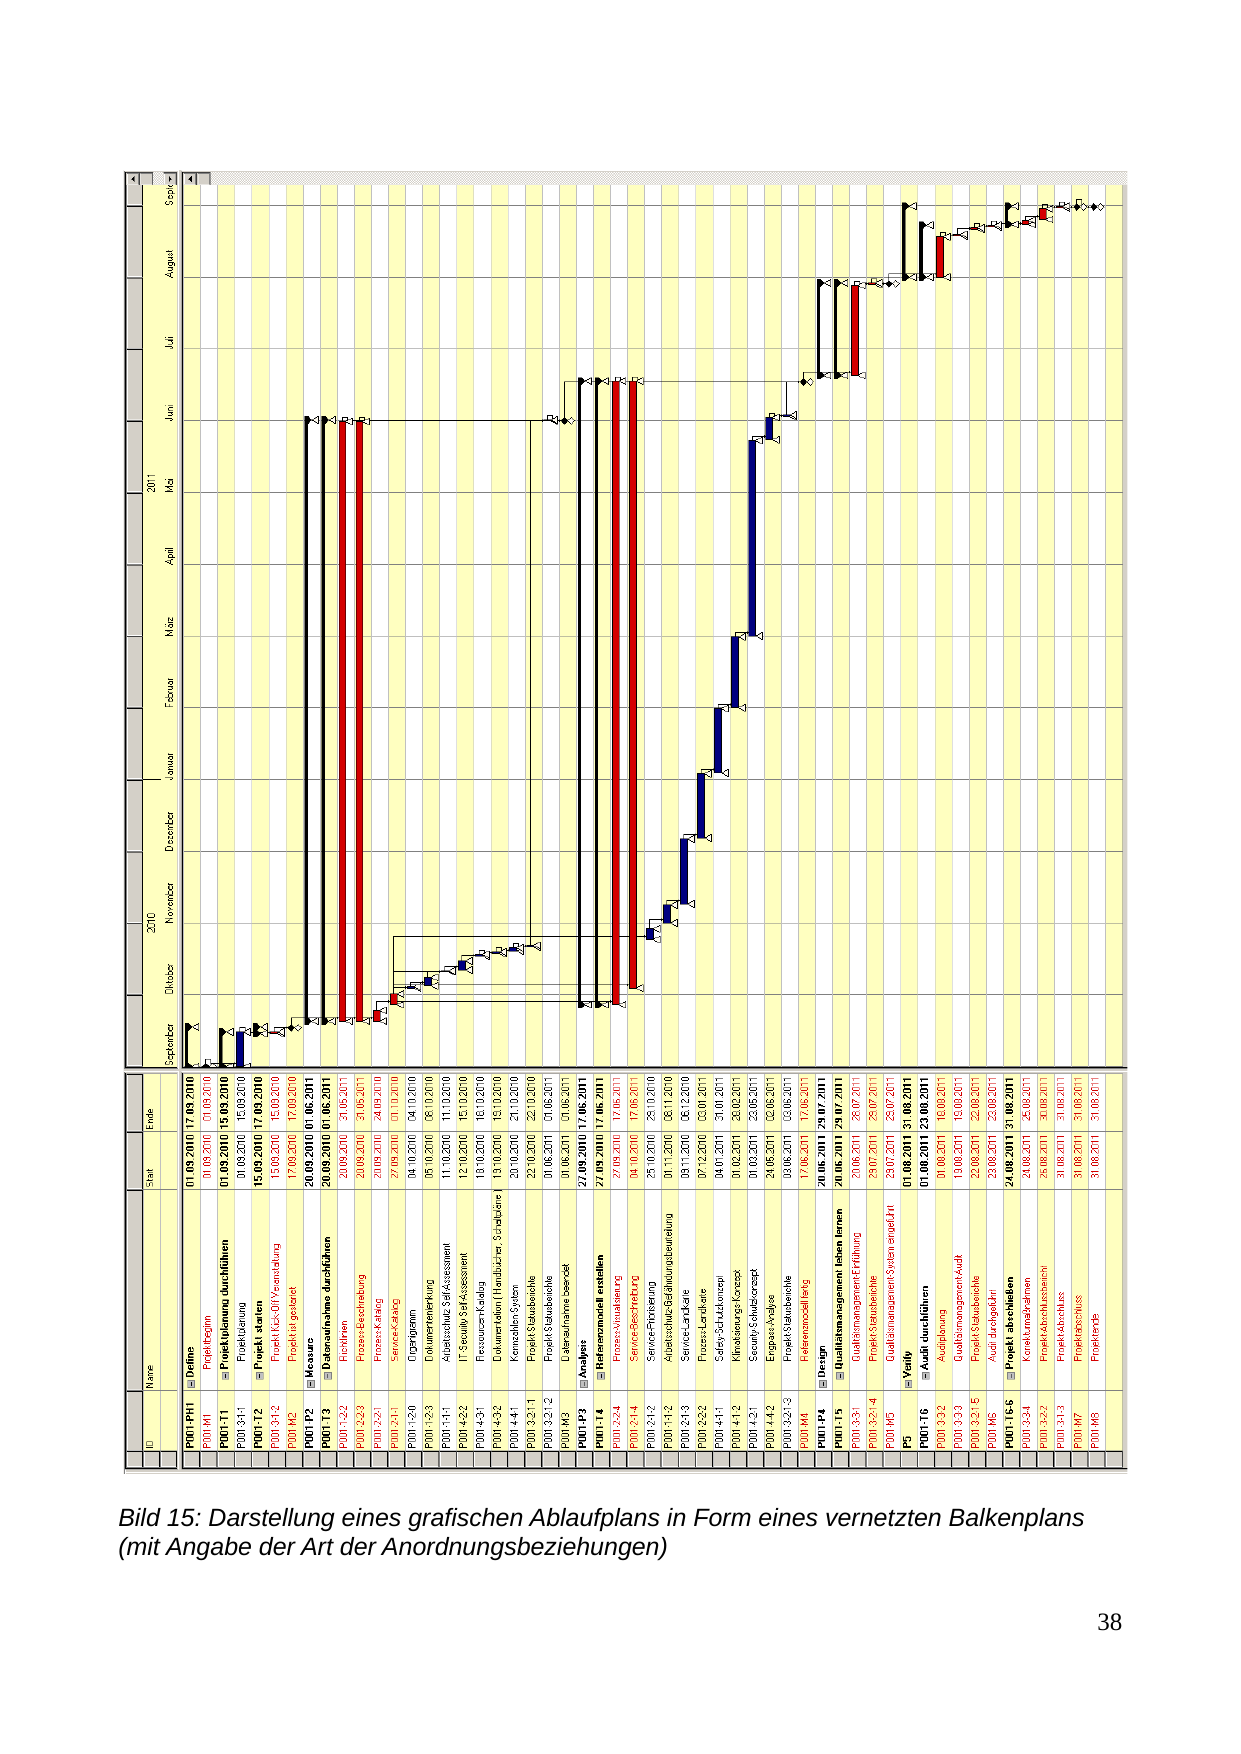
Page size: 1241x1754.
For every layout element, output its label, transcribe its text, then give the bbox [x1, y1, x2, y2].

text Bild 15: Darstellung eines grafischen Ablaufplans in Form eines vernetzten Balkenplans (mit Angabe der Art der Anordnungsbeziehungen) [118, 1503, 1122, 1560]
picture [123, 170, 1128, 1474]
